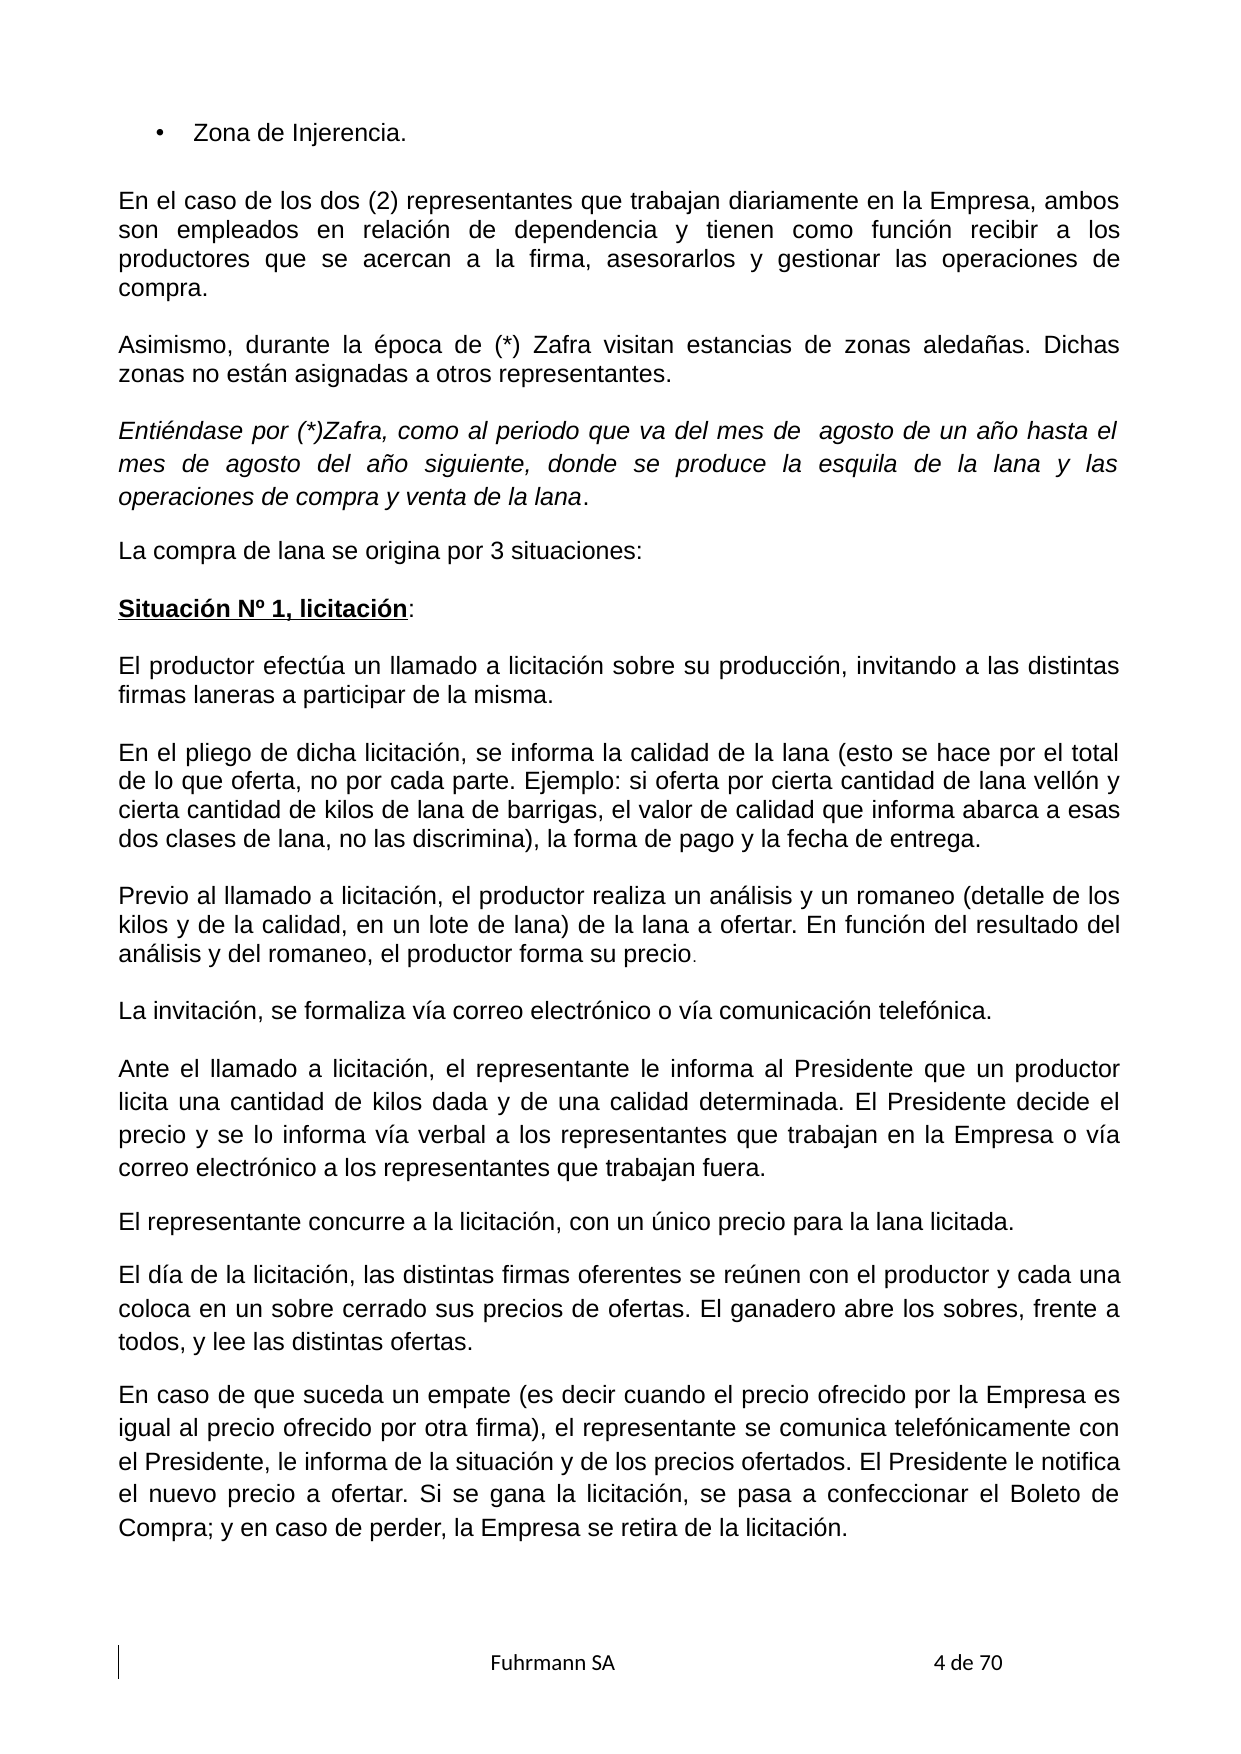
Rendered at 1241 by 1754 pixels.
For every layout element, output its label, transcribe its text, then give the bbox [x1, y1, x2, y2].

text Previo al llamado a licitación, el productor realiza un análisis y un romaneo (detalle de los kilos y de la calidad, en un lote de lana) de la lana a ofertar. En función del resultado del análisis y del romaneo, el productor forma su precio. [118, 881, 1122, 967]
text El productor efectúa un llamado a licitación sobre su producción, invitando a las distintas firmas laneras a participar de la misma. [118, 651, 1122, 709]
text Asimismo, durante la época de (*) Zafra visitan estancias de zonas aledañas. Dichas zonas no están asignadas a otros representantes. [118, 330, 1122, 388]
list En caso de que suceda un empate (es decir cuando el precio ofrecido por la Empresa es igual al precio ofrecido por otra firma), el representante se comunica telefónicamente con el Presidente, le informa de la situación y de los precios ofertados. El Presidente le notifica el nuevo precio a ofertar. Si se gana la licitación, se pasa a confeccionar el Boleto de Compra; y en caso de perder, la Empresa se retira de la licitación. [118, 1380, 1122, 1541]
list El representante concurre a la licitación, con un único precio para la lana licitada. [118, 1207, 1122, 1235]
list Zona de Injerencia. [156, 118, 1122, 147]
text La compra de lana se origina por 3 situaciones: [118, 536, 1122, 565]
list Ante el llamado a licitación, el representante le informa al Presidente que un productor licita una cantidad de kilos dada y de una calidad determinada. El Presidente decide el precio y se lo informa vía verbal a los representantes que trabajan en la Empresa o vía correo electrónico a los representantes que trabajan fuera. [118, 1054, 1122, 1182]
text Situación Nº 1, licitación: [118, 594, 1122, 622]
list El día de la licitación, las distintas firmas oferentes se reúnen con el productor y cada una coloca en un sobre cerrado sus precios de ofertas. El ganadero abre los sobres, frente a todos, y lee las distintas ofertas. [118, 1261, 1122, 1355]
text La invitación, se formaliza vía correo electrónico o vía comunicación telefónica. [118, 996, 1122, 1025]
text En el pliego de dicha licitación, se informa la calidad de la lana (esto se hace por el total de lo que oferta, no por cada parte. Ejemplo: si oferta por cierta cantidad de lana vellón y cierta cantidad de kilos de lana de barrigas, el valor de calidad que informa abarca a esas dos clases de lana, no las discrimina), la forma de pago y la fecha de entrega. [118, 737, 1122, 852]
list Entiéndase por (*)Zafra, como al periodo que va del mes de agosto de un año hasta el mes de agosto del año siguiente, donde se produce la esquila de la lana y las operaciones de compra y venta de la lana. [118, 416, 1122, 511]
text En el caso de los dos (2) representantes que trabajan diariamente en la Empresa, ambos son empleados en relación de dependencia y tienen como función recibir a los productores que se acercan a la firma, asesorarlos y gestionar las operaciones de compra. [118, 186, 1122, 301]
